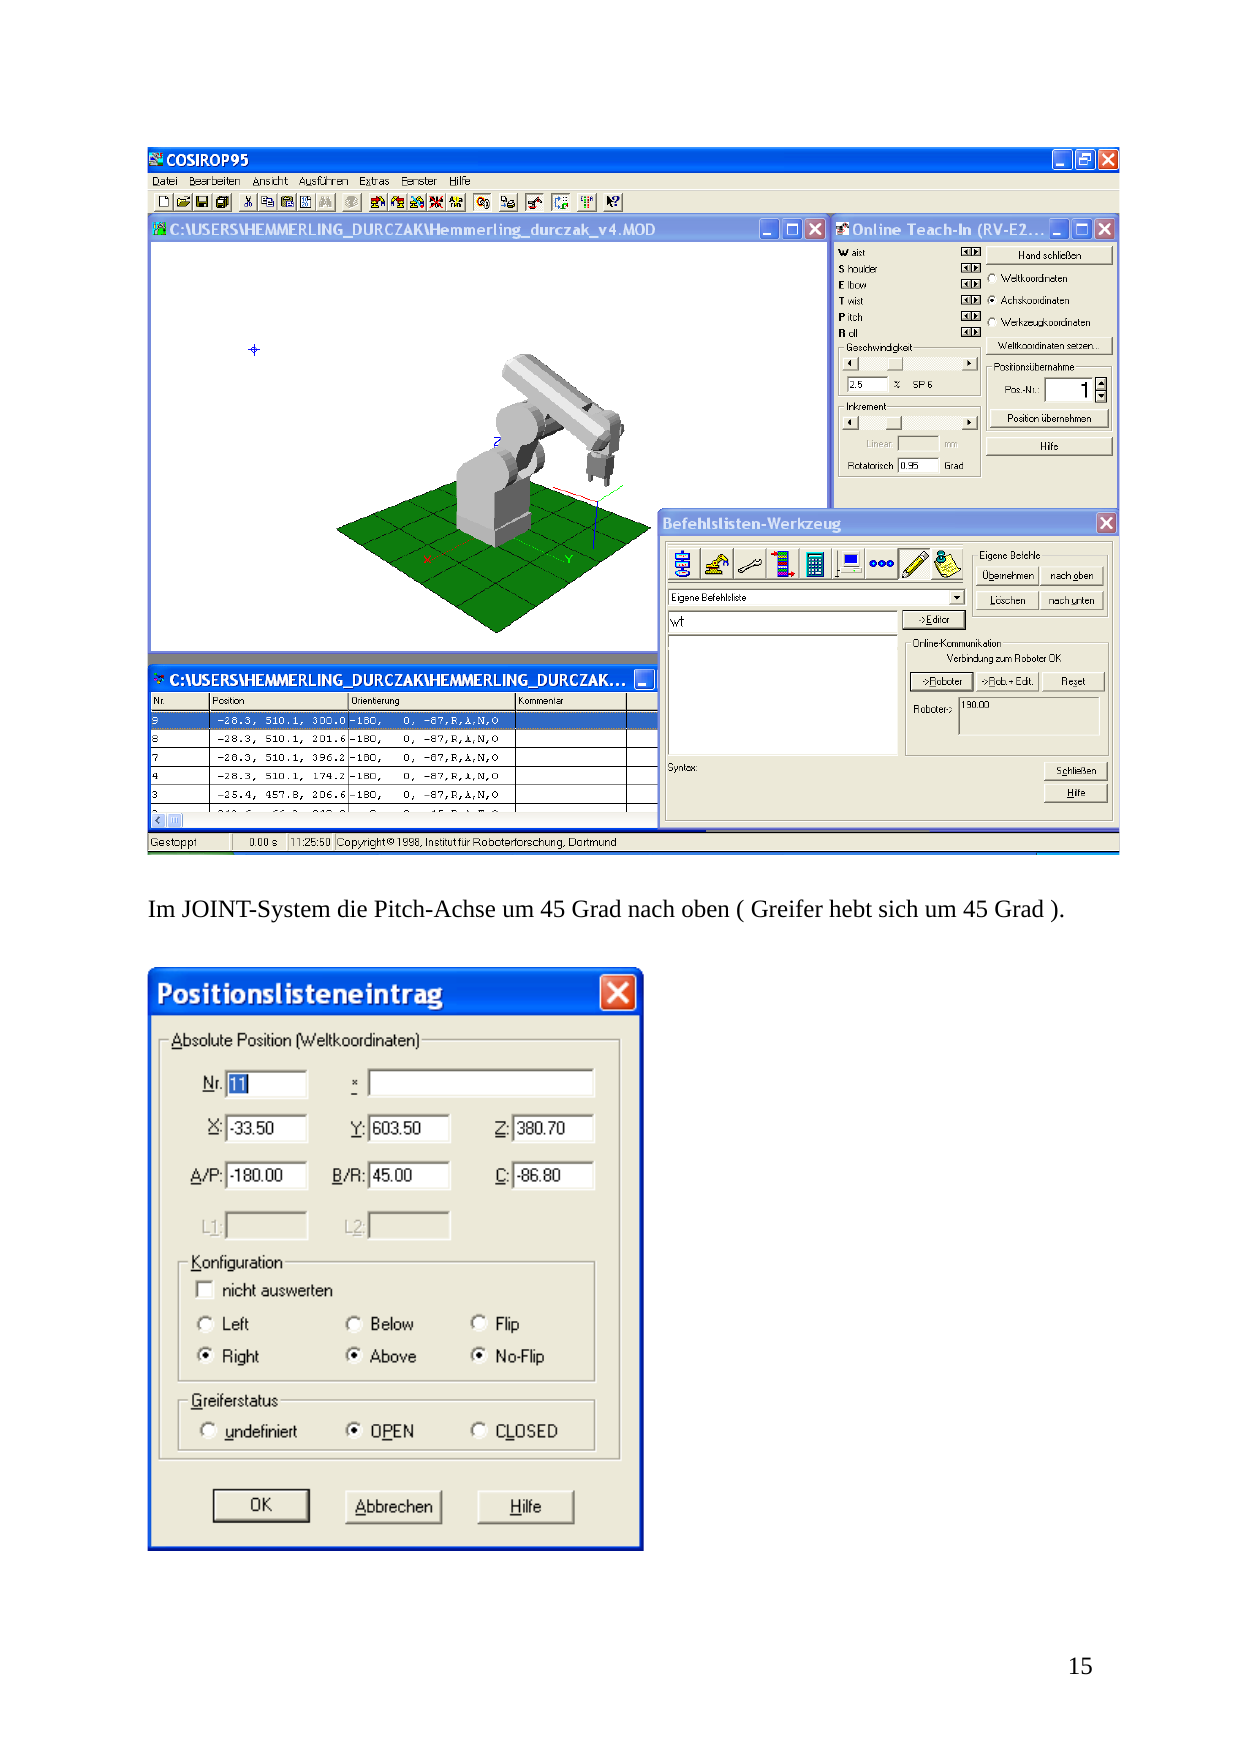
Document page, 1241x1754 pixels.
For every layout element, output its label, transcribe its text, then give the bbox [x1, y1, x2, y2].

picture [147, 147, 1120, 855]
text Im JOINT-System die Pitch-Achse um 45 Grad nach oben ( Greifer hebt sich um 45 Grad ). [148, 894, 1093, 922]
picture [147, 967, 644, 1551]
